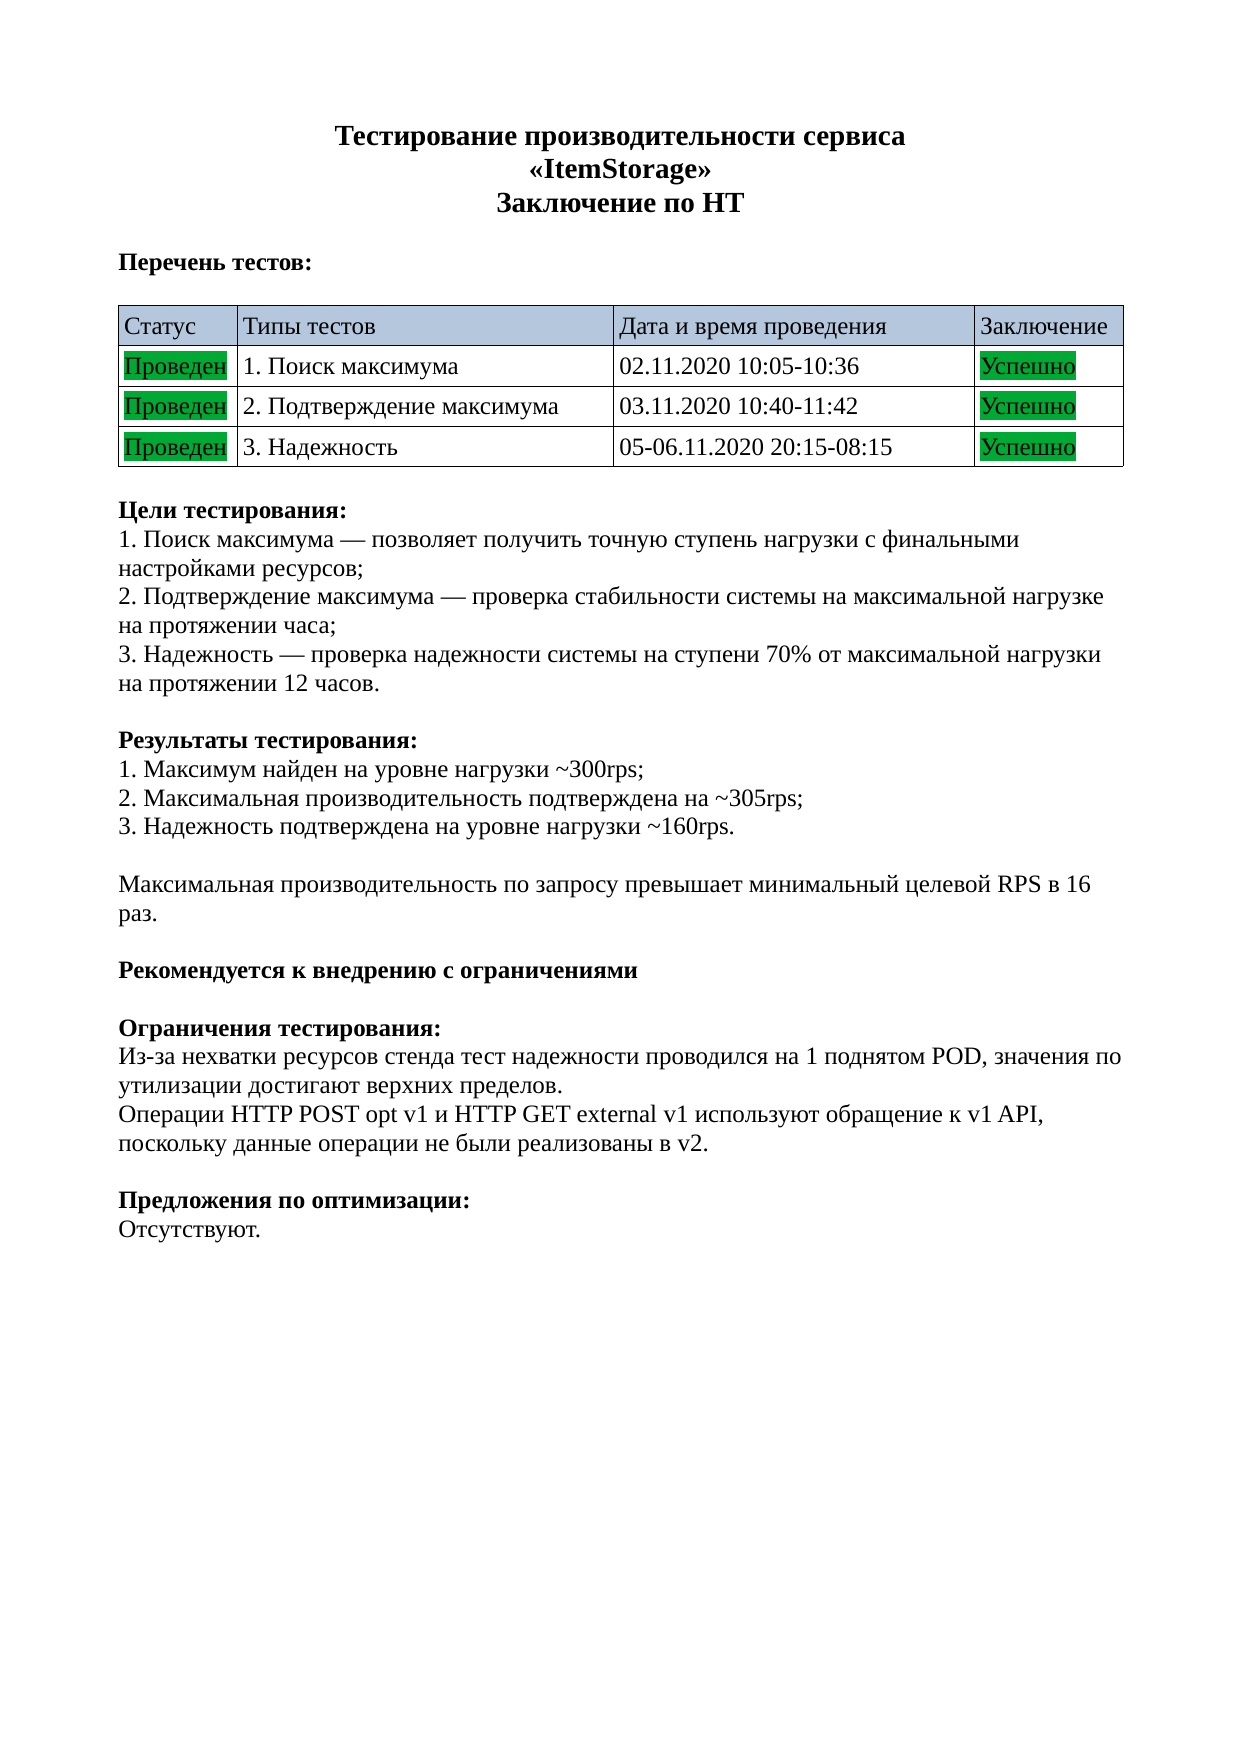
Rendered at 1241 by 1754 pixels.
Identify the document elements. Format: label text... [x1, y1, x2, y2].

text Заключение по НТ [118, 185, 1122, 219]
table_cell Успешно [975, 346, 1123, 386]
text Ограничения тестирования: [118, 1013, 1122, 1041]
table_header Типы тестов [238, 306, 613, 345]
text Предложения по оптимизации: [118, 1185, 1122, 1214]
table_cell Проведен [119, 427, 237, 466]
table_cell 02.11.2020 10:05-10:36 [614, 346, 974, 386]
table_header Дата и время проведения [614, 306, 974, 345]
text «ItemStorage» [118, 152, 1122, 185]
text Рекомендуется к внедрению с ограничениями [118, 955, 1122, 984]
text Перечень тестов: [118, 247, 1122, 276]
table_header Заключение [975, 306, 1123, 345]
text Максимальная производительность по запросу превышает минимальный целевой RPS в 16 раз. [118, 869, 1122, 926]
text Операции HTTP POST opt v1 и HTTP GET external v1 используют обращение к v1 API, поскольку данные операции не были реализованы в v2. [118, 1099, 1122, 1156]
table_cell 03.11.2020 10:40-11:42 [614, 387, 974, 426]
table_cell 2. Подтверждение максимума [238, 387, 613, 426]
table_cell 3. Надежность [238, 427, 613, 466]
text Тестирование производительности сервиса [118, 118, 1122, 152]
table_header Статус [119, 306, 237, 345]
table_cell Проведен [119, 346, 237, 386]
table_cell Успешно [975, 427, 1123, 466]
text Отсутствуют. [118, 1214, 1122, 1243]
text 3. Надежность подтверждена на уровне нагрузки ~160rps. [118, 811, 1122, 840]
text 3. Надежность — проверка надежности системы на ступени 70% от максимальной нагрузки на протяжении 12 часов. [118, 639, 1122, 696]
table_cell 1. Поиск максимума [238, 346, 613, 386]
text Результаты тестирования: [118, 725, 1122, 754]
table_cell Успешно [975, 387, 1123, 426]
text 2. Подтверждение максимума — проверка стабильности системы на максимальной нагрузке на протяжении часа; [118, 581, 1122, 639]
table_cell Проведен [119, 387, 237, 426]
table_cell 05-06.11.2020 20:15-08:15 [614, 427, 974, 466]
text Из-за нехватки ресурсов стенда тест надежности проводился на 1 поднятом POD, значения по утилизации достигают верхних пределов. [118, 1041, 1122, 1099]
text 1. Поиск максимума — позволяет получить точную ступень нагрузки с финальными настройками ресурсов; [118, 524, 1122, 581]
text Цели тестирования: [118, 495, 1122, 524]
text 2. Максимальная производительность подтверждена на ~305rps; [118, 783, 1122, 811]
text 1. Максимум найден на уровне нагрузки ~300rps; [118, 754, 1122, 783]
